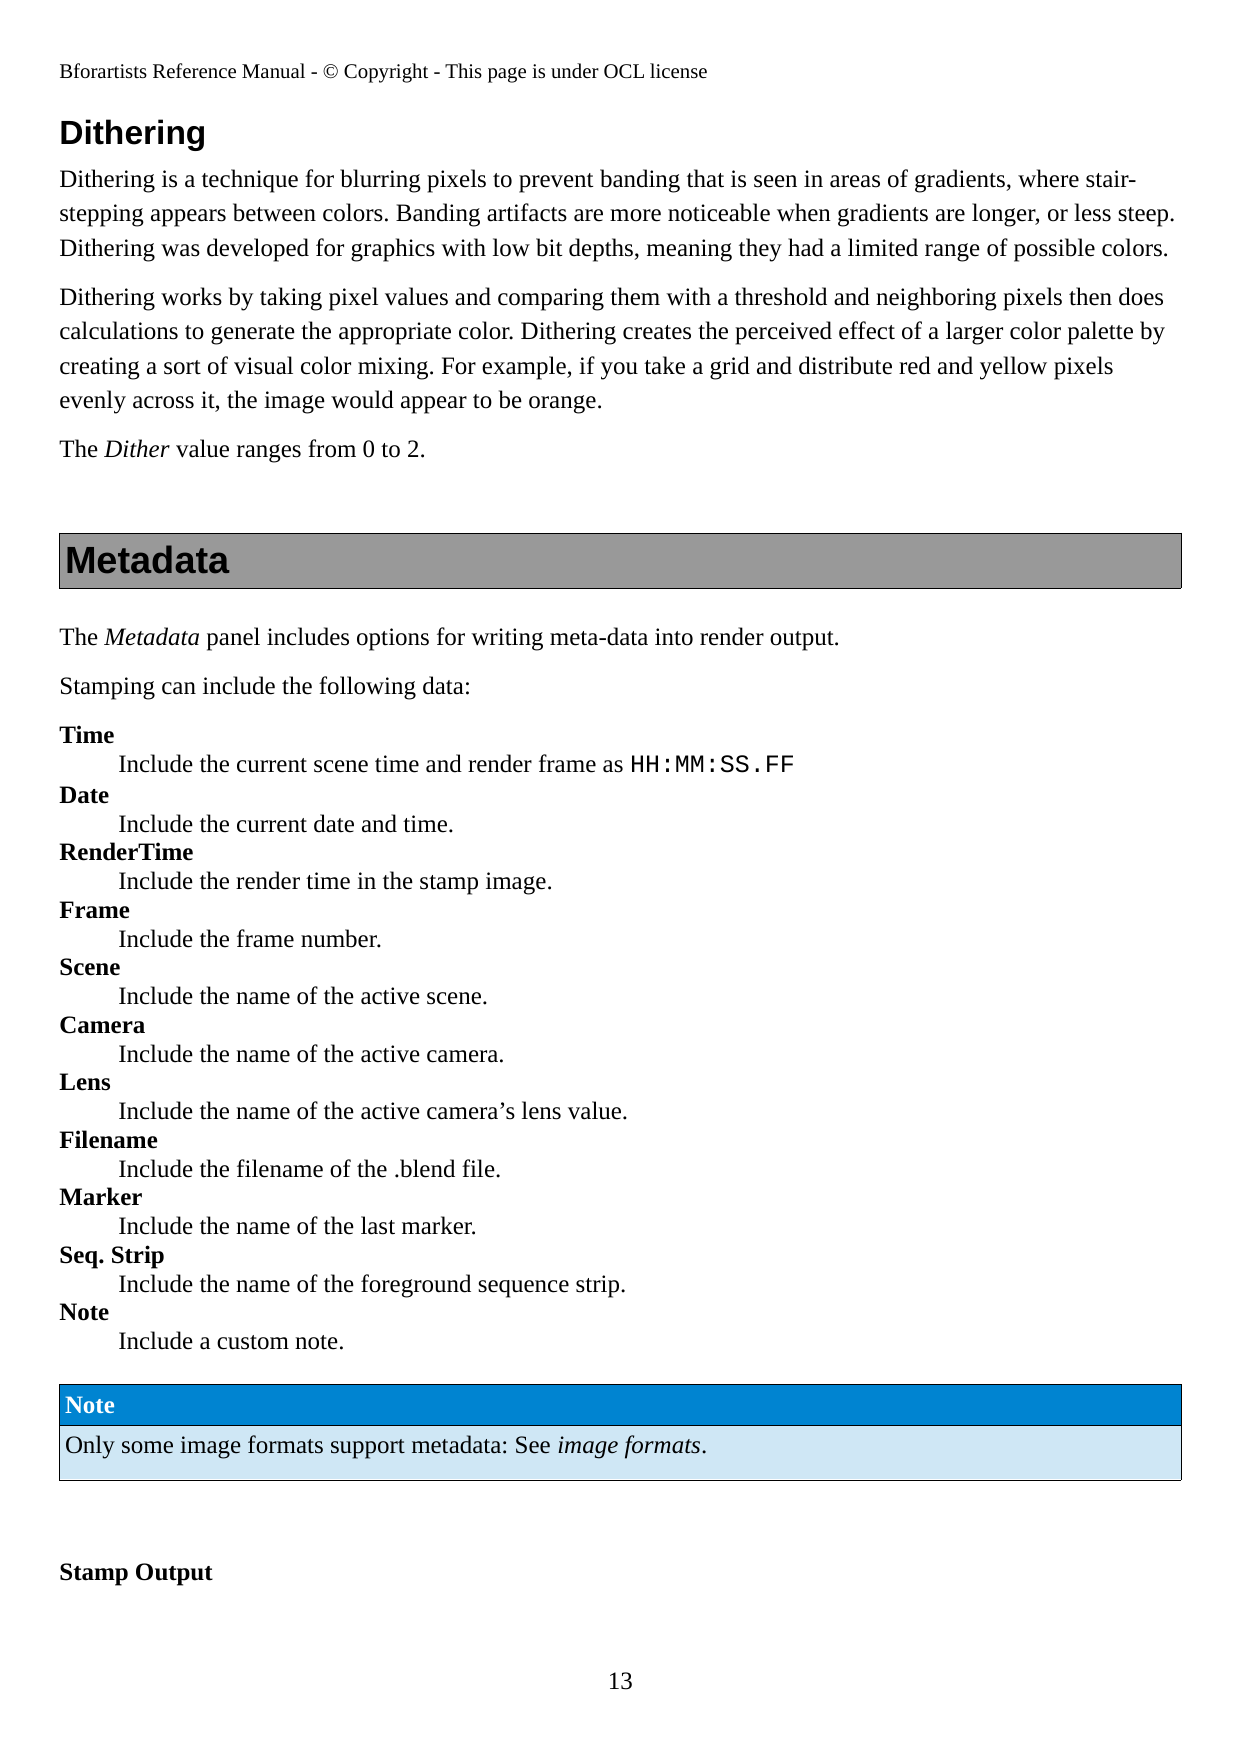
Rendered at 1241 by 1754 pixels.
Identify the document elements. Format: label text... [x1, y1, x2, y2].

list Include the current date and time. [118, 809, 1181, 837]
subtitle Time [59, 720, 1181, 749]
list Include the frame number. [118, 924, 1181, 952]
subtitle Dithering [59, 113, 1181, 151]
list Include the current scene time and render frame as HH:MM:SS.FF [118, 749, 1181, 780]
subtitle Seq. Strip [59, 1240, 1181, 1269]
subtitle Marker [59, 1182, 1181, 1211]
list Include the filename of the .blend file. [118, 1154, 1181, 1182]
text Dithering works by taking pixel values and comparing them with a threshold and neighboring pixels then does calculations to generate the appropriate color. Dithering creates the perceived effect of a larger color palette by creating a sort of visual color mixing. For example, if you take a grid and distribute red and yellow pixels evenly across it, the image would appear to be orange. [59, 282, 1181, 414]
subtitle Lens [59, 1067, 1181, 1096]
list Include the name of the foreground sequence strip. [118, 1269, 1181, 1297]
table_cell Only some image formats support metadata: See image formats. [60, 1426, 1181, 1479]
list Include the render time in the stamp image. [118, 866, 1181, 895]
subtitle Filename [59, 1125, 1181, 1154]
table_header Metadata [60, 534, 1181, 588]
list Include a custom note. [118, 1326, 1181, 1355]
list Include the name of the active camera’s lens value. [118, 1096, 1181, 1125]
text The Dither value ranges from 0 to 2. [59, 434, 1181, 463]
subtitle RenderTime [59, 837, 1181, 866]
text The Metadata panel includes options for writing meta-data into render output. [59, 622, 1181, 651]
list Include the name of the active scene. [118, 981, 1181, 1010]
subtitle Date [59, 780, 1181, 809]
table_header Note [60, 1385, 1181, 1425]
text Dithering is a technique for blurring pixels to prevent banding that is seen in areas of gradients, where stair-stepping appears between colors. Banding artifacts are more noticeable when gradients are longer, or less steep. Dithering was developed for graphics with low bit depths, meaning they had a limited range of possible colors. [59, 164, 1181, 261]
list Include the name of the active camera. [118, 1039, 1181, 1067]
subtitle Scene [59, 952, 1181, 981]
subtitle Frame [59, 895, 1181, 924]
subtitle Note [59, 1297, 1181, 1326]
subtitle Stamp Output [59, 1557, 1181, 1586]
list Include the name of the last marker. [118, 1211, 1181, 1240]
text Stamping can include the following data: [59, 671, 1181, 700]
subtitle Camera [59, 1010, 1181, 1039]
